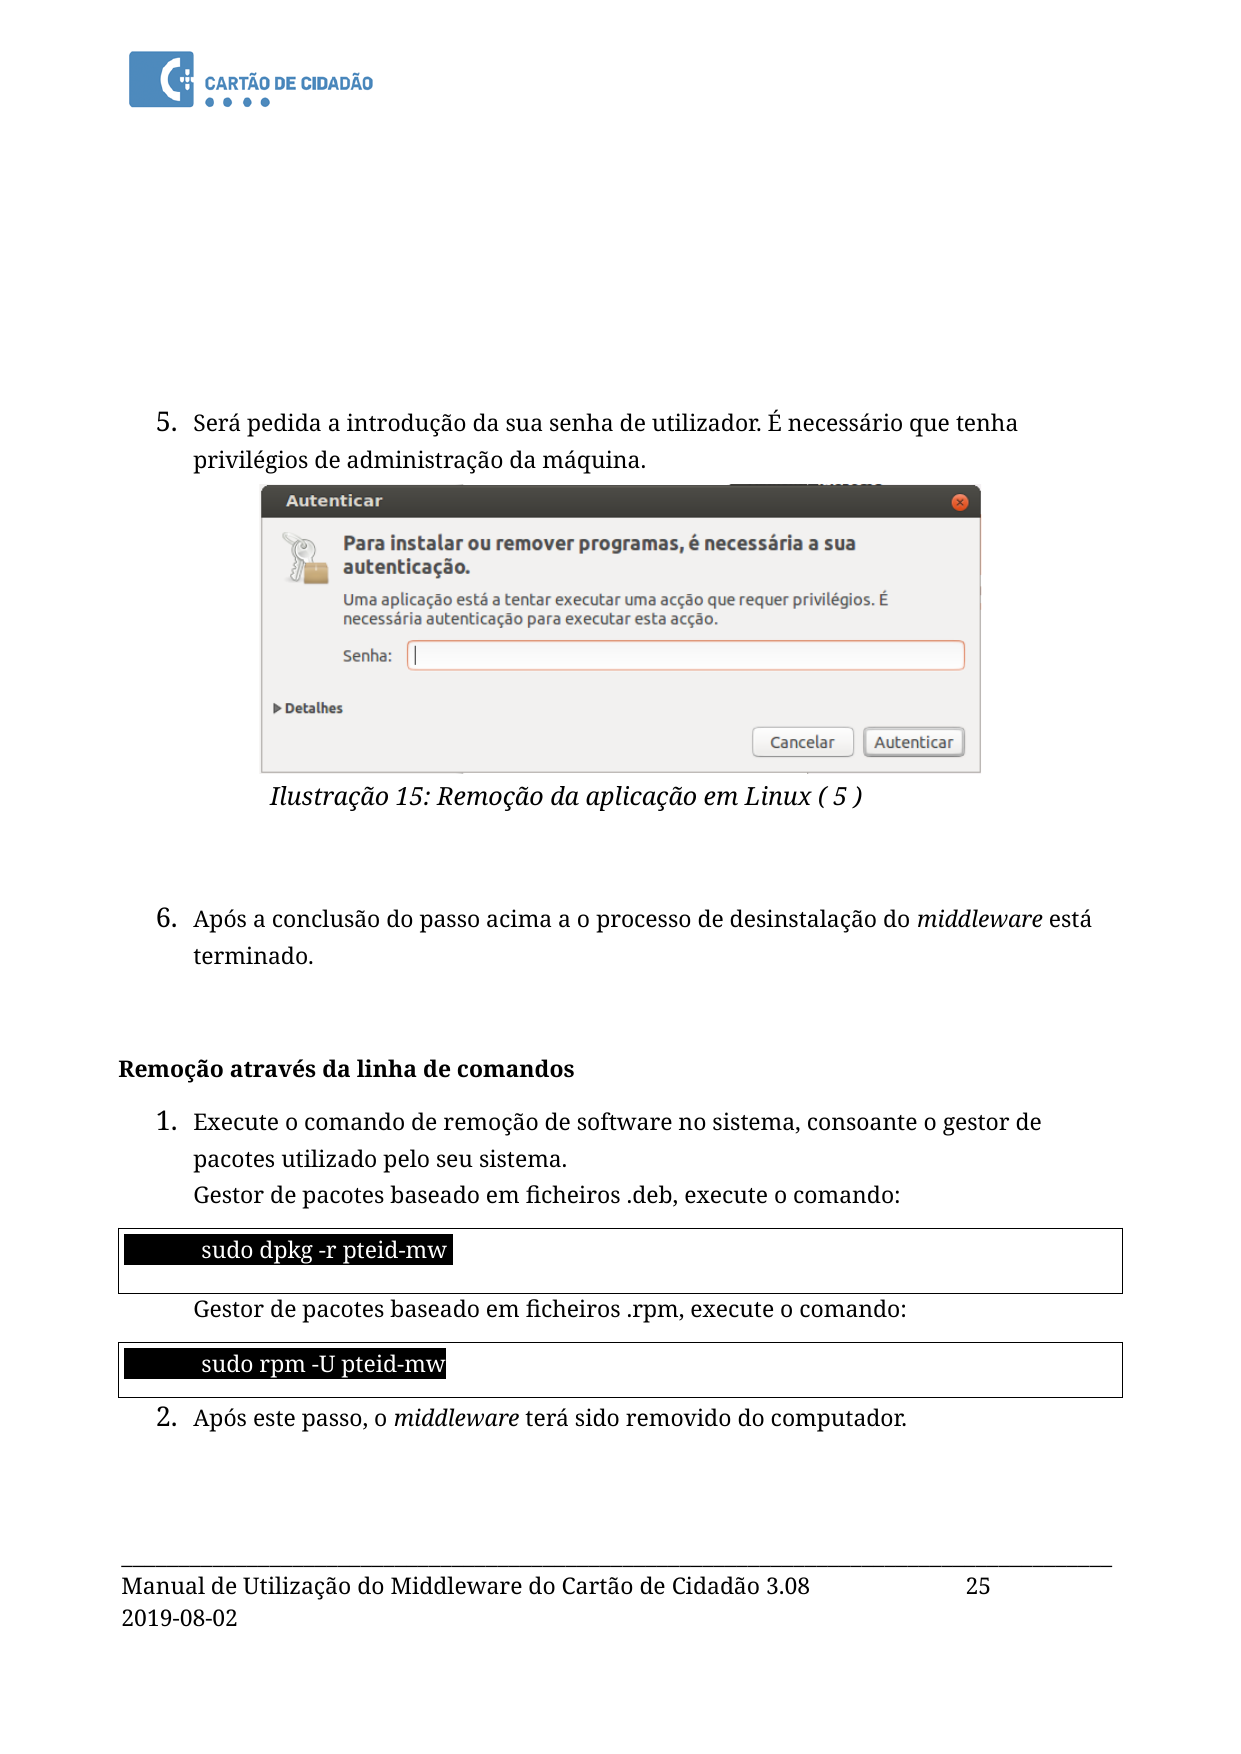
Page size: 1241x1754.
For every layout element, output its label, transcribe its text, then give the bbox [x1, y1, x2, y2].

list Será pedida a introdução da sua senha de utilizador. É necessário que tenha privilégios de administração da máquina. [156, 402, 1122, 475]
list Execute o comando de remoção de software no sistema, consoante o gestor de pacotes utilizado pelo seu sistema. Gestor de pacotes baseado em ficheiros .deb, execute o comando: [156, 1102, 1122, 1211]
table_header sudo dpkg -r pteid-mw [119, 1229, 1122, 1293]
picture [127, 45, 420, 115]
list Gestor de pacotes baseado em ficheiros .rpm, execute o comando: [156, 1294, 1122, 1325]
table_header sudo rpm -U pteid-mw [119, 1343, 1122, 1397]
list Após este passo, o middleware terá sido removido do computador. [156, 1398, 1122, 1434]
text Ilustração 15: Remoção da aplicação em Linux ( 5 ) [270, 774, 971, 812]
text Remoção através da linha de comandos [118, 1053, 1122, 1084]
picture [259, 484, 982, 774]
list Após a conclusão do passo acima a o processo de desinstalação do middleware está terminado. [156, 898, 1122, 971]
